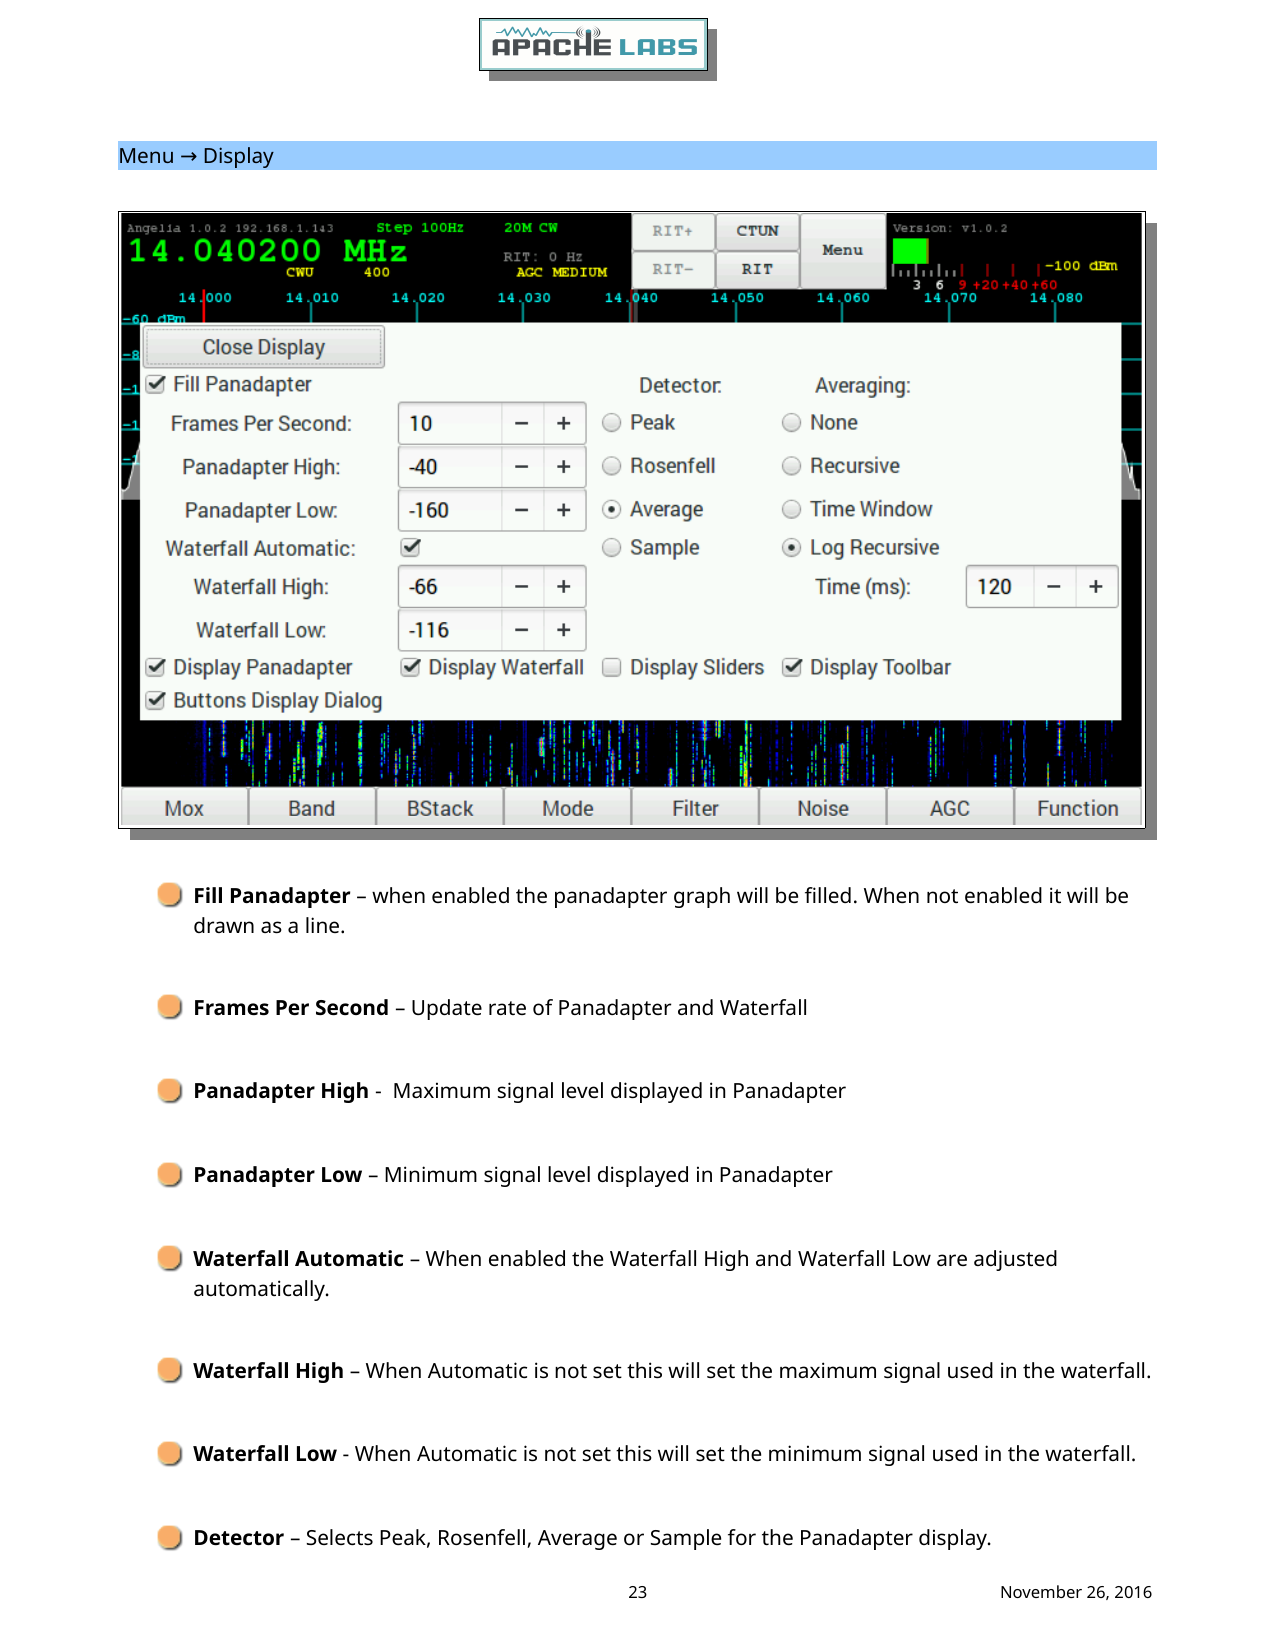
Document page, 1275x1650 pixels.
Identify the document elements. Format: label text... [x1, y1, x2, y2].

subtitle Menu → Display [118, 141, 1157, 170]
list Panadapter Low – Minimum signal level displayed in Panadapter [156, 1160, 1157, 1190]
list Waterfall Automatic – When enabled the Waterfall High and Waterfall Low are adjusted automatically. [156, 1244, 1157, 1302]
picture [156, 1161, 185, 1190]
list Fill Panadapter – when enabled the panadapter graph will be filled. When not enabled it will be drawn as a line. [156, 881, 1157, 939]
list Panadapter High - Maximum signal level displayed in Panadapter [156, 1077, 1157, 1107]
picture [156, 1077, 185, 1106]
picture [156, 1244, 185, 1274]
picture [156, 1524, 185, 1553]
list Frames Per Second – Update rate of Panadapter and Waterfall [156, 993, 1157, 1023]
picture [482, 21, 704, 68]
picture [156, 1440, 185, 1469]
picture [156, 993, 185, 1022]
list Detector – Selects Peak, Rosenfell, Average or Sample for the Panadapter display. [156, 1523, 1157, 1553]
picture [156, 1356, 185, 1386]
list Waterfall High – When Automatic is not set this will set the maximum signal used in the waterfall. [185, 1356, 1157, 1386]
picture [156, 881, 185, 910]
list Waterfall Low - When Automatic is not set this will set the minimum signal used in the waterfall. [156, 1439, 1157, 1470]
picture [121, 213, 1142, 825]
